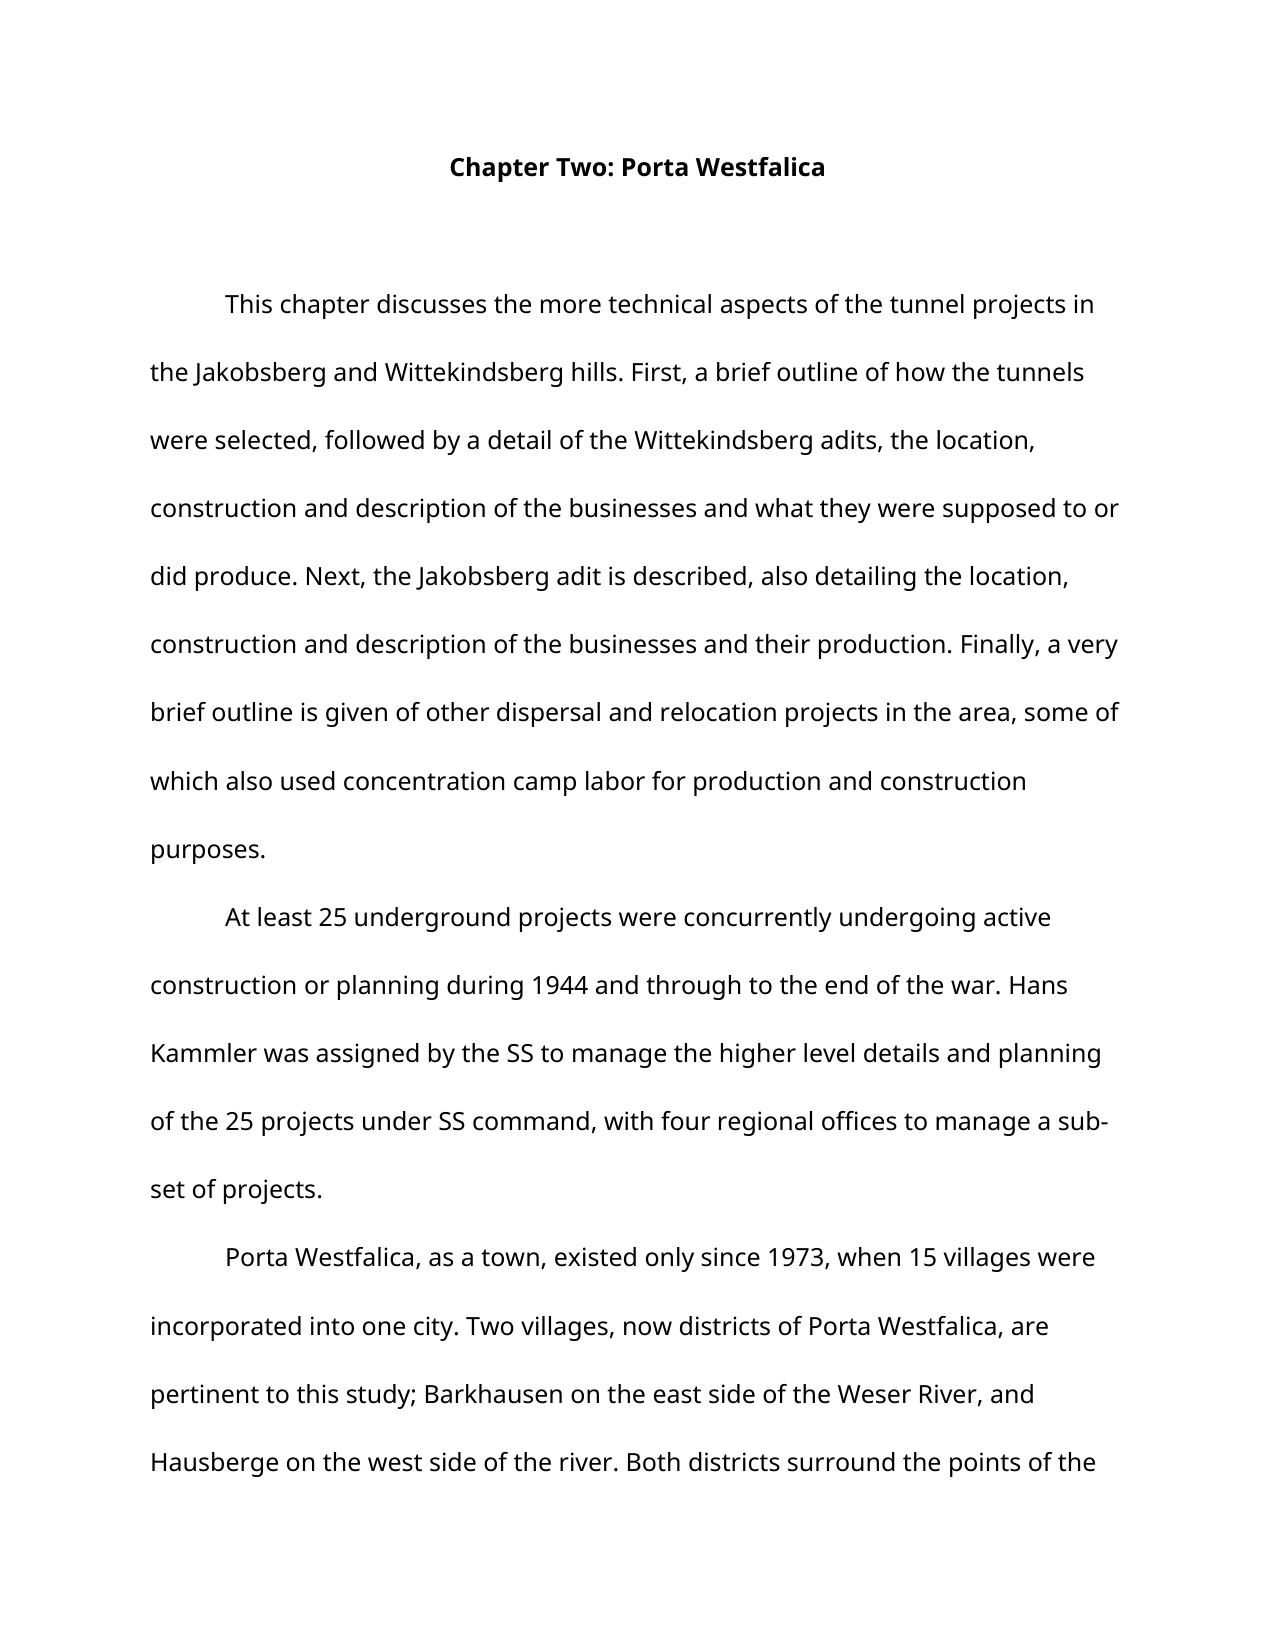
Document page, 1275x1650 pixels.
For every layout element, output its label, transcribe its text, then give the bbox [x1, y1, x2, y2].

text At least 25 underground projects were concurrently undergoing active construction or planning during 1944 and through to the end of the war. Hans Kammler was assigned by the SS to manage the higher level details and planning of the 25 projects under SS command, with four regional offices to manage a sub-set of projects. [150, 899, 1125, 1206]
text This chapter discusses the more technical aspects of the tunnel projects in the Jakobsberg and Wittekindsberg hills. First, a brief outline of how the tunnels were selected, followed by a detail of the Wittekindsberg adits, the location, construction and description of the businesses and what they were supposed to or did produce. Next, the Jakobsberg adit is described, also detailing the location, construction and description of the businesses and their production. Finally, a very brief outline is given of other dispersal and relocation projects in the area, some of which also used concentration camp labor for production and construction purposes. [150, 286, 1125, 865]
text Chapter Two: Porta Westfalica [150, 150, 1125, 184]
text Porta Westfalica, as a town, existed only since 1973, when 15 villages were incorporated into one city. Two villages, now districts of Porta Westfalica, are pertinent to this study; Barkhausen on the east side of the Weser River, and Hausberge on the west side of the river. Both districts surround the points of the [150, 1240, 1125, 1478]
